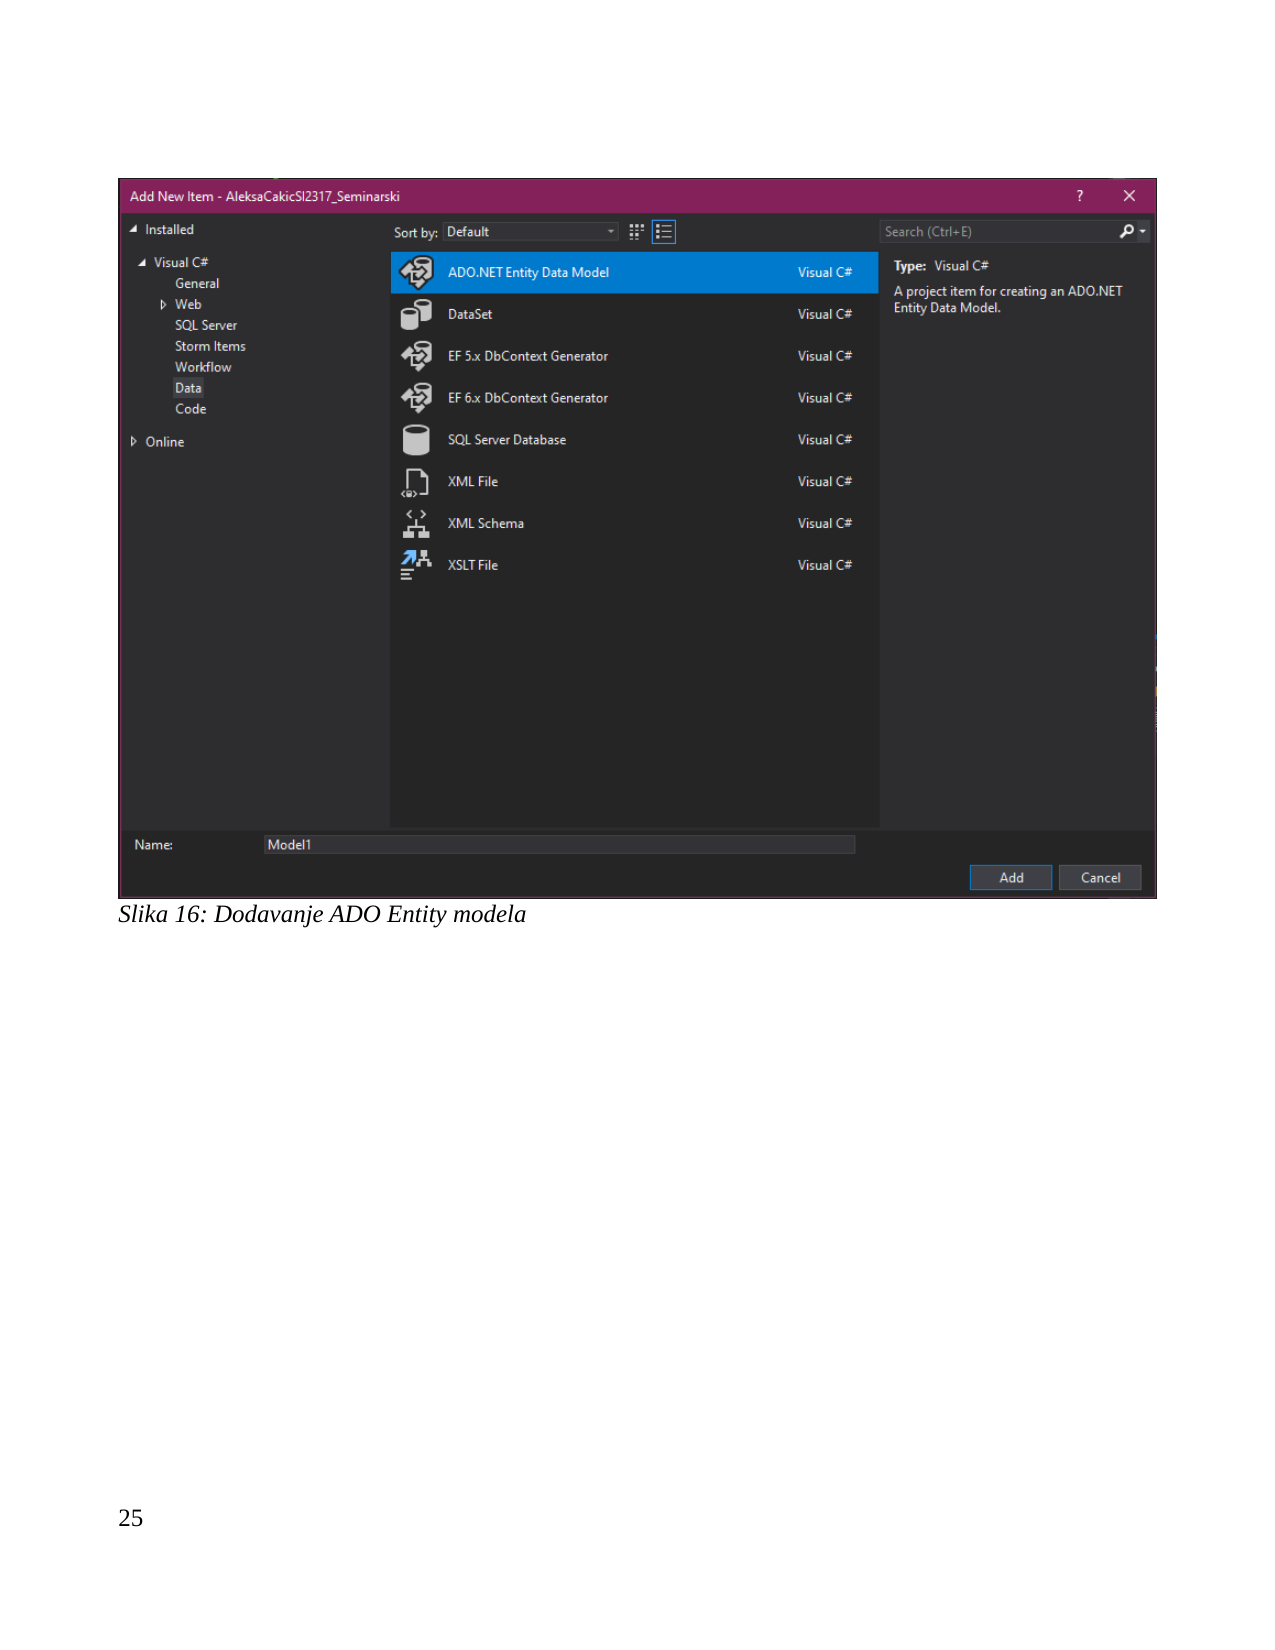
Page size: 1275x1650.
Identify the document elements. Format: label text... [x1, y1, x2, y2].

text Slika 16: Dodavanje ADO Entity modela [118, 899, 1157, 928]
picture [118, 178, 1157, 899]
